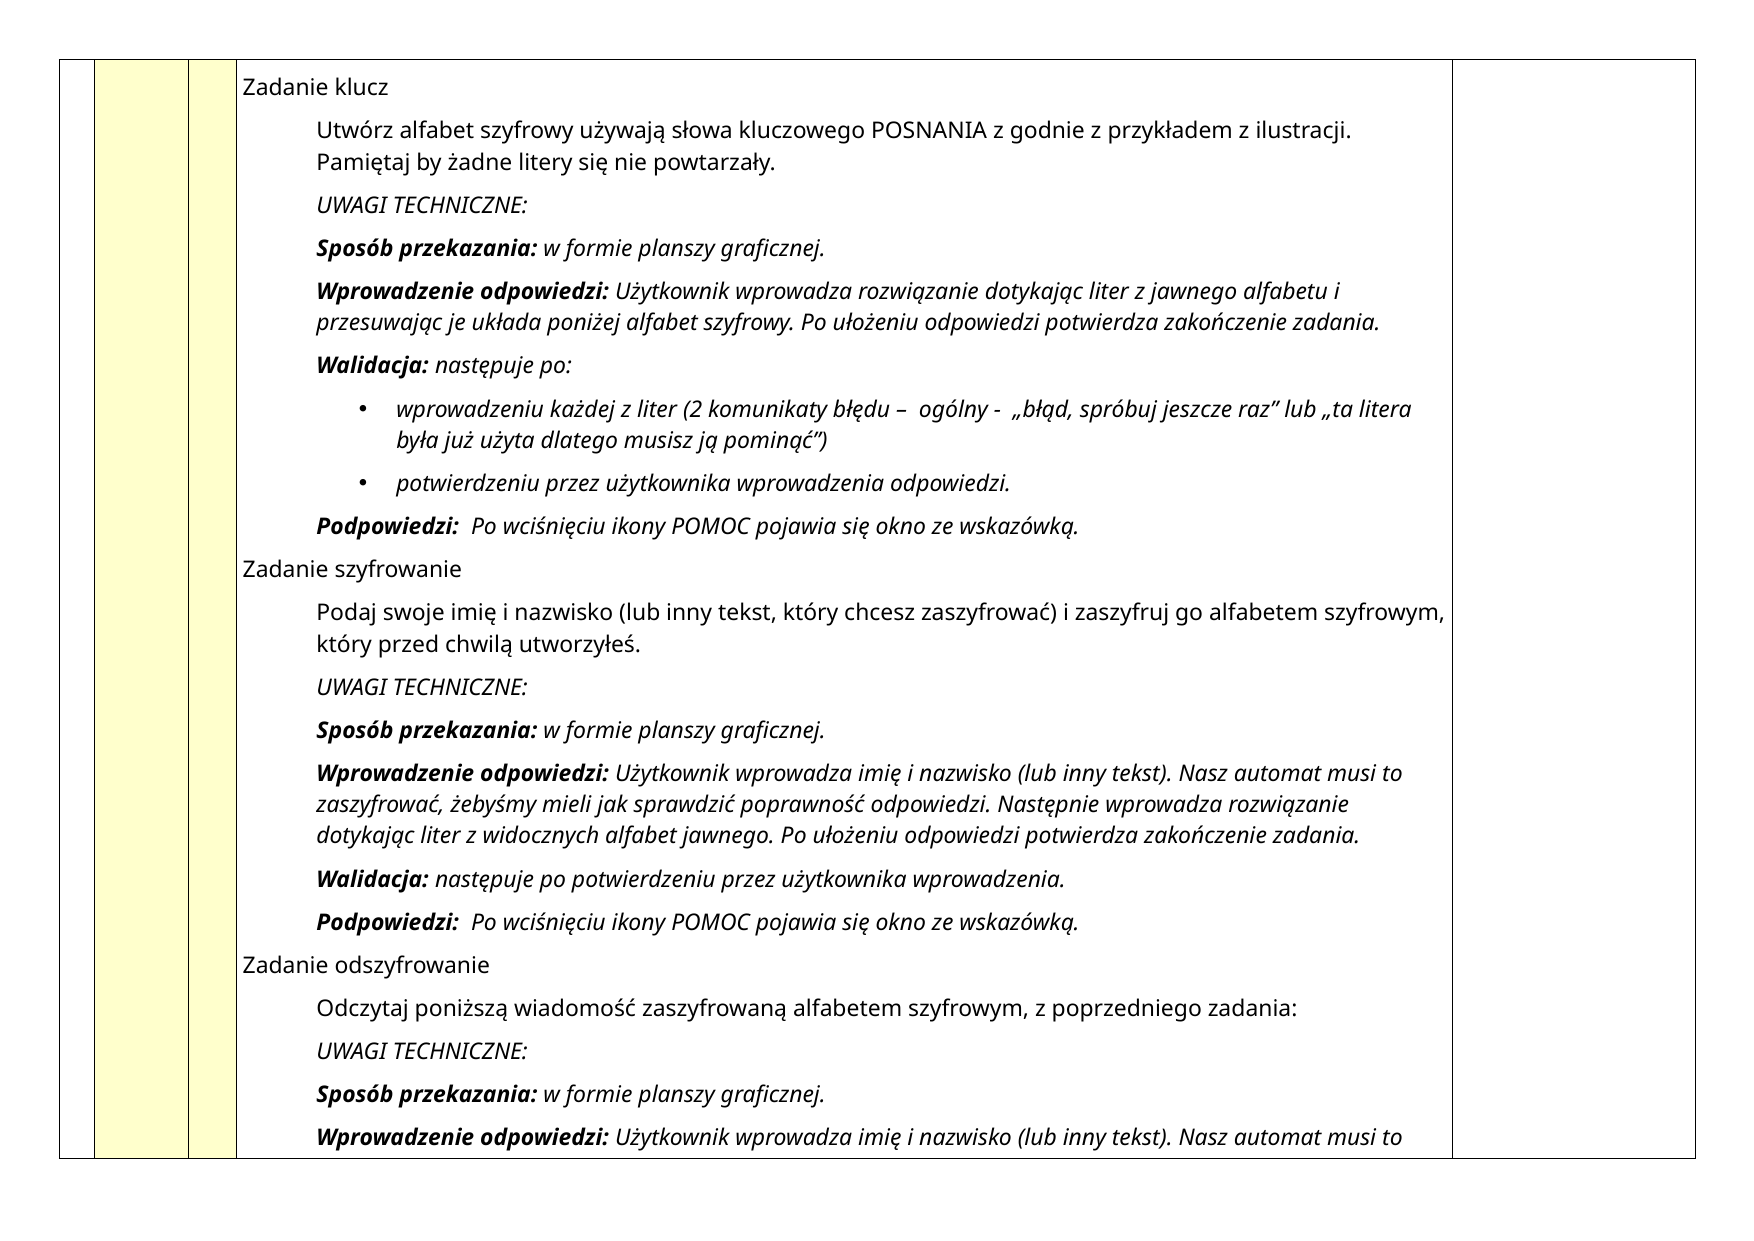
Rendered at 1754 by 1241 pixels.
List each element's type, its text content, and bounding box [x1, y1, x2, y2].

table_cell Zadanie klucz Utwórz alfabet szyfrowy używają słowa kluczowego POSNANIA z godnie z przykładem z ilustracji. Pamiętaj by żadne litery się nie powtarzały. UWAGI TECHNICZNE: Sposób przekazania: w formie planszy graficznej. Wprowadzenie odpowiedzi: Użytkownik wprowadza rozwiązanie dotykając liter z jawnego alfabetu i przesuwając je układa poniżej alfabet szyfrowy. Po ułożeniu odpowiedzi potwierdza zakończenie zadania. Walidacja: następuje po: wprowadzeniu każdej z liter (2 komunikaty błędu – ogólny - „błąd, spróbuj jeszcze raz” lub „ta litera była już użyta dlatego musisz ją pominąć”) potwierdzeniu przez użytkownika wprowadzenia odpowiedzi. Podpowiedzi: Po wciśnięciu ikony POMOC pojawia się okno ze wskazówką. Zadanie szyfrowanie Podaj swoje imię i nazwisko (lub inny tekst, który chcesz zaszyfrować) i zaszyfruj go alfabetem szyfrowym, który przed chwilą utworzyłeś. UWAGI TECHNICZNE: Sposób przekazania: w formie planszy graficznej. Wprowadzenie odpowiedzi: Użytkownik wprowadza imię i nazwisko (lub inny tekst). Nasz automat musi to zaszyfrować, żebyśmy mieli jak sprawdzić poprawność odpowiedzi. Następnie wprowadza rozwiązanie dotykając liter z widocznych alfabet jawnego. Po ułożeniu odpowiedzi potwierdza zakończenie zadania. Walidacja: następuje po potwierdzeniu przez użytkownika wprowadzenia. Podpowiedzi: Po wciśnięciu ikony POMOC pojawia się okno ze wskazówką. Zadanie odszyfrowanie Odczytaj poniższą wiadomość zaszyfrowaną alfabetem szyfrowym, z poprzedniego zadania: UWAGI TECHNICZNE: Sposób przekazania: w formie planszy graficznej. Wprowadzenie odpowiedzi: Użytkownik wprowadza imię i nazwisko (lub inny tekst). Nasz automat musi to [237, 60, 1452, 1158]
table_cell [189, 60, 236, 1158]
table_cell [1453, 60, 1695, 1158]
table_cell [95, 60, 188, 1158]
table_cell Ściana prawa wewnątrz [60, 60, 94, 1158]
